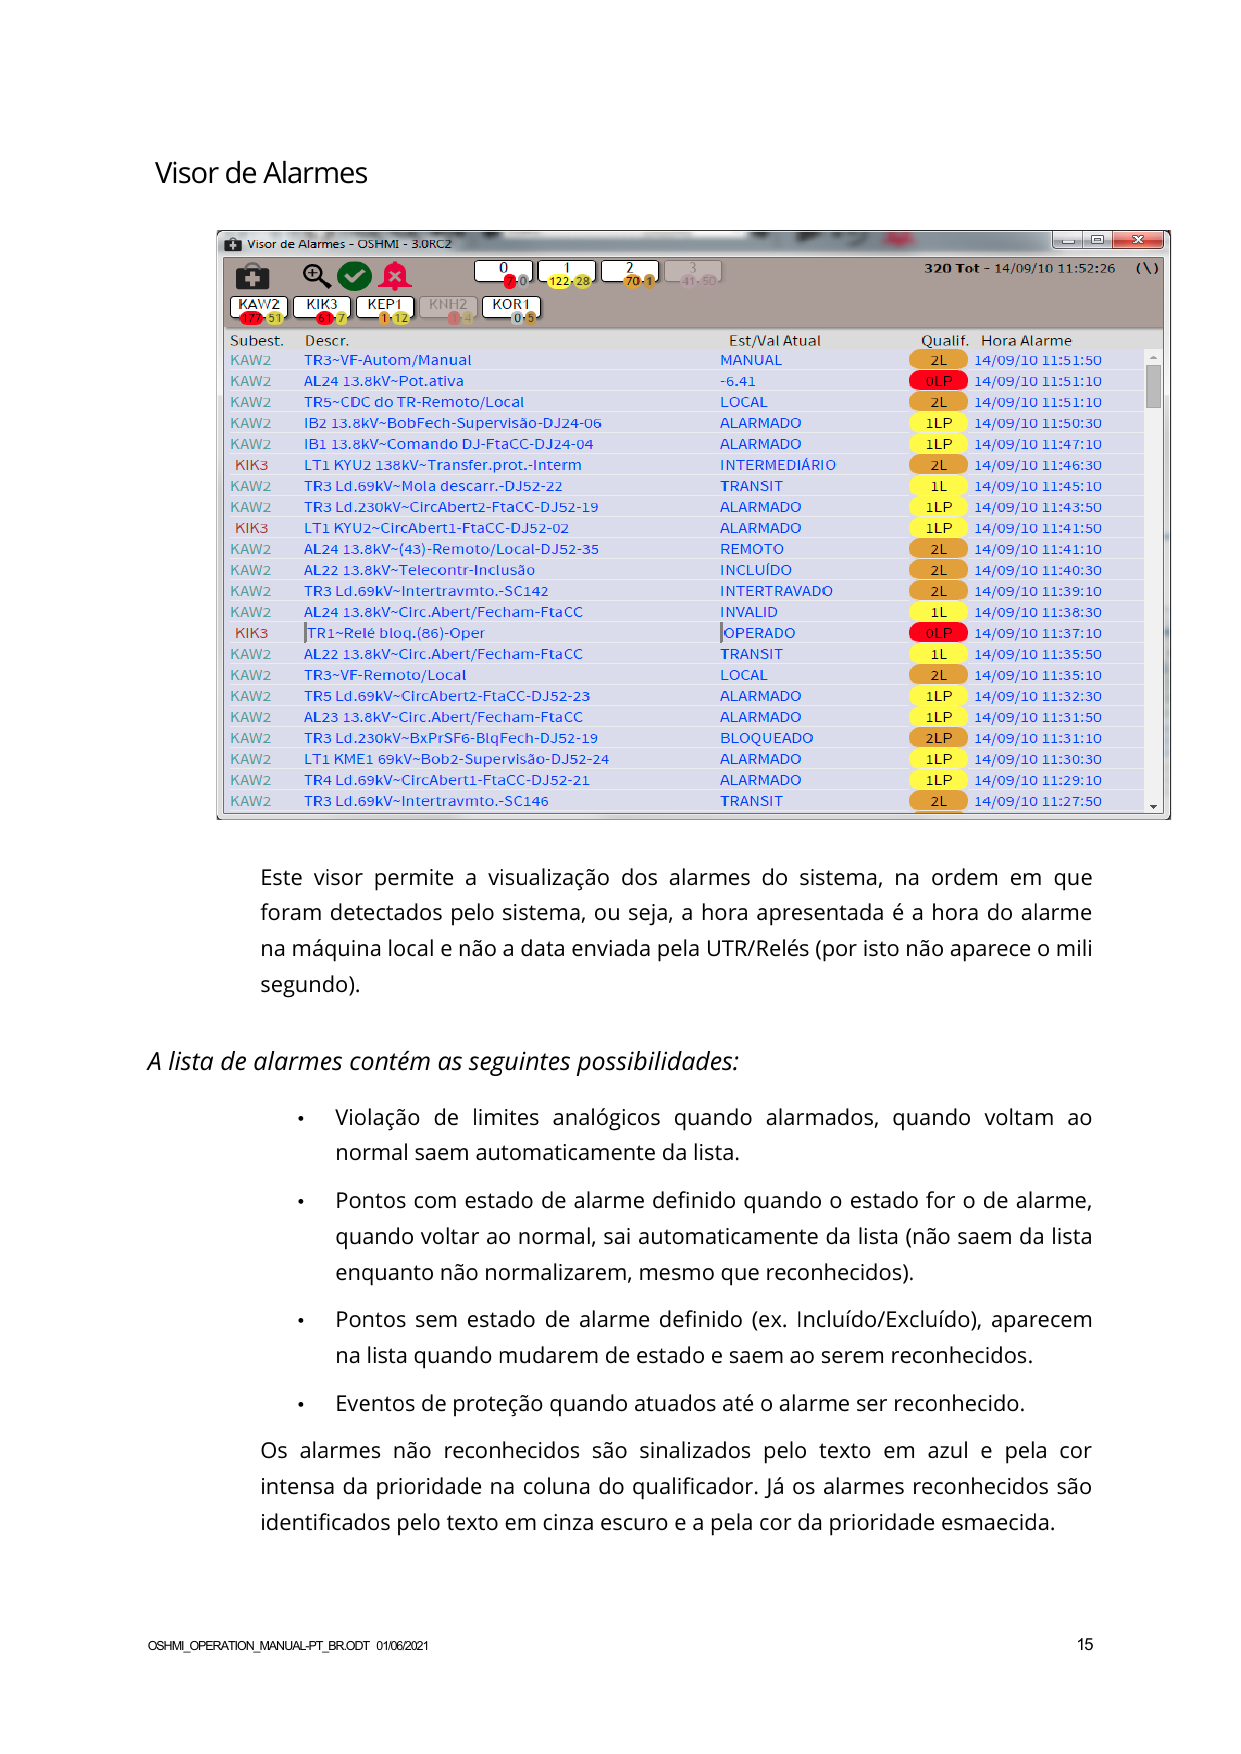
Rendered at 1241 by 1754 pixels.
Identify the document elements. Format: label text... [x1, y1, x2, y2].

subtitle Eventos de proteção quando atuados até o alarme ser reconhecido. [298, 1388, 1093, 1417]
subtitle A lista de alarmes contém as seguintes possibilidades: [148, 1043, 1093, 1078]
picture [216, 230, 1172, 820]
subtitle Os alarmes não reconhecidos são sinalizados pelo texto em azul e pela cor intensa da prioridade na coluna do qualificador. Já os alarmes reconhecidos são identificados pelo texto em cinza escuro e a pela cor da prioridade esmaecida. [260, 1435, 1093, 1537]
subtitle Violação de limites analógicos quando alarmados, quando voltam ao normal saem automaticamente da lista. [298, 1102, 1093, 1167]
subtitle Pontos sem estado de alarme definido (ex. Incluído/Excluído), aparecem na lista quando mudarem de estado e saem ao serem reconhecidos. [298, 1304, 1093, 1370]
subtitle Pontos com estado de alarme definido quando o estado for o de alarme, quando voltar ao normal, sai automaticamente da lista (não saem da lista enquanto não normalizarem, mesmo que reconhecidos). [298, 1185, 1093, 1286]
subtitle Este visor permite a visualização dos alarmes do sistema, na ordem em que foram detectados pelo sistema, ou seja, a hora apresentada é a hora do alarme na máquina local e não a data enviada pela UTR/Relés (por isto não aparece o mili segundo). [260, 862, 1093, 999]
subtitle Visor de Alarmes [149, 146, 1093, 211]
